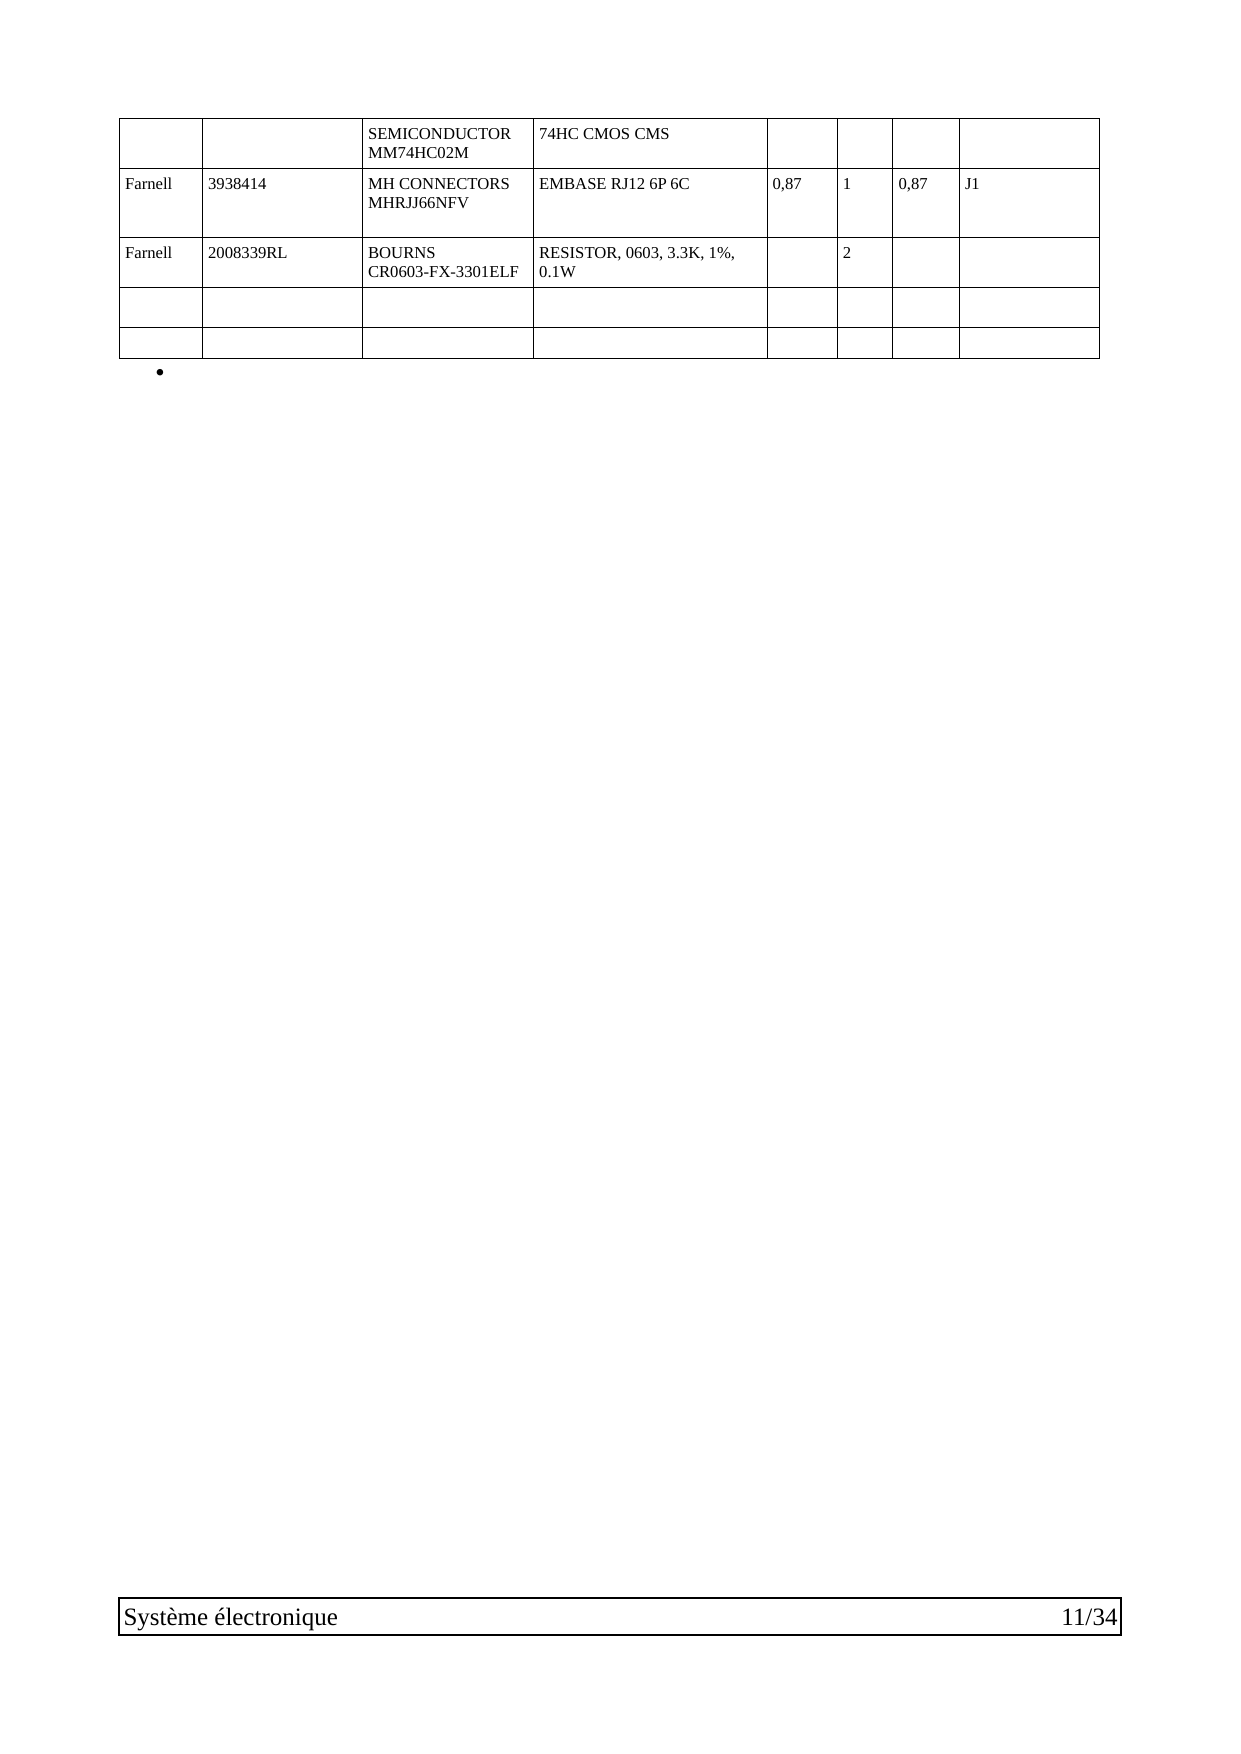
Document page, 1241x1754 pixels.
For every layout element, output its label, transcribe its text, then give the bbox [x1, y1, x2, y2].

table_cell [203, 119, 362, 168]
table_cell EMBASE RJ12 6P 6C [534, 169, 767, 237]
table_cell [768, 238, 837, 287]
table_cell [838, 119, 892, 168]
table_cell SEMICONDUCTOR MM74HC02M [363, 119, 533, 168]
table_cell [893, 328, 959, 358]
table_cell [534, 288, 767, 327]
table_cell RESISTOR, 0603, 3.3K, 1%, 0.1W [534, 238, 767, 287]
table_cell [203, 288, 362, 327]
table_cell [893, 119, 959, 168]
table_cell [893, 288, 959, 327]
table_cell [838, 288, 892, 327]
table_cell [768, 119, 837, 168]
table_cell 2008339RL [203, 238, 362, 287]
table_cell [120, 328, 202, 358]
table_cell BOURNS CR0603-FX-3301ELF [363, 238, 533, 287]
table_cell [960, 238, 1099, 287]
table_cell 3938414 [203, 169, 362, 237]
table_cell [363, 288, 533, 327]
table_cell 0,87 [768, 169, 837, 237]
table_cell [363, 328, 533, 358]
table_cell 1 [838, 169, 892, 237]
table_cell [960, 119, 1099, 168]
table_cell [838, 328, 892, 358]
table_cell [120, 119, 202, 168]
table_cell [534, 328, 767, 358]
table_cell MH CONNECTORS MHRJJ66NFV [363, 169, 533, 237]
table_cell J1 [960, 169, 1099, 237]
table_cell 74HC CMOS CMS [534, 119, 767, 168]
table_cell [120, 288, 202, 327]
table_cell [768, 328, 837, 358]
table_cell 0,87 [893, 169, 959, 237]
table_cell Farnell [120, 169, 202, 237]
table_cell 2 [838, 238, 892, 287]
table_cell [960, 288, 1099, 327]
table_cell [893, 238, 959, 287]
table_cell [768, 288, 837, 327]
table_cell Farnell [120, 238, 202, 287]
table_cell [203, 328, 362, 358]
table_cell [960, 328, 1099, 358]
